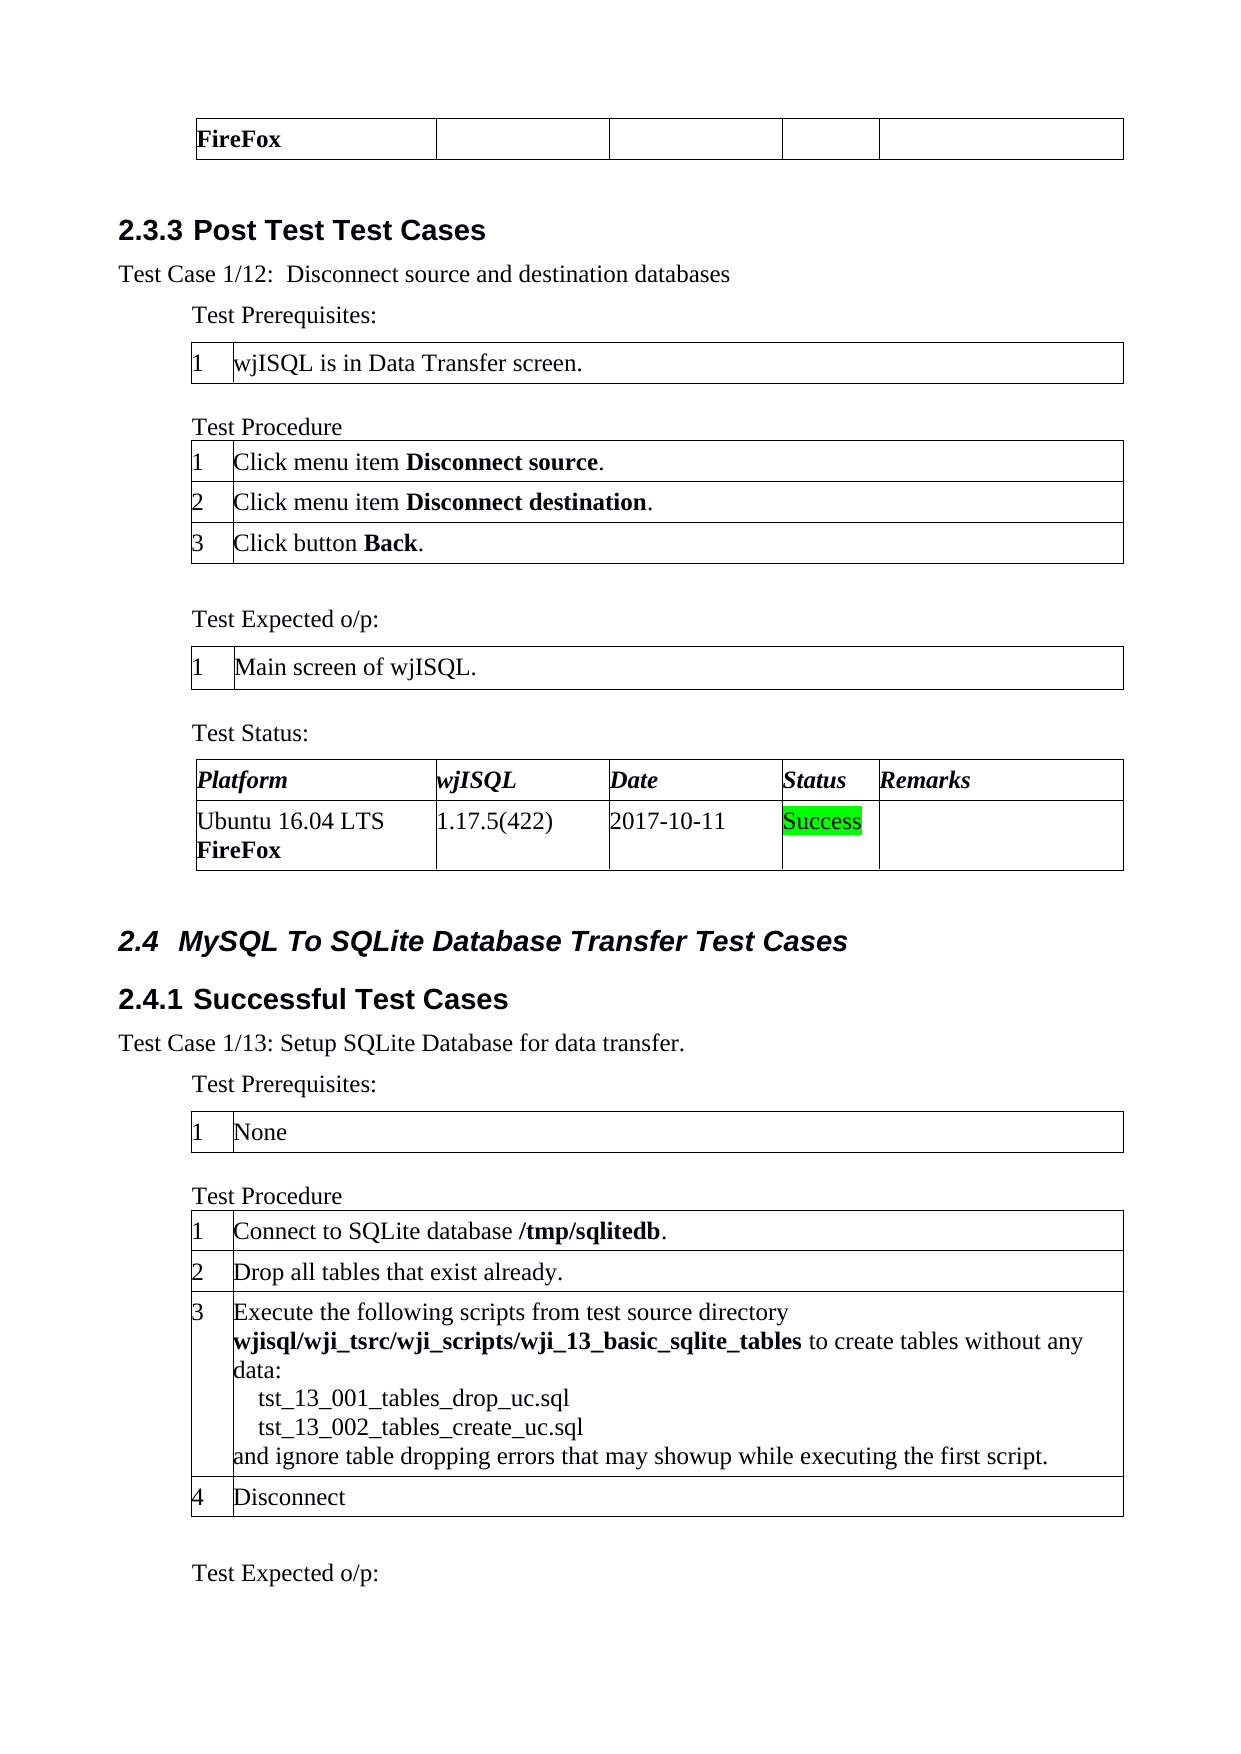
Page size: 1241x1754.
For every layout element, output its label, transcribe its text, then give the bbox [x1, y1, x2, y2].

text Test Prerequisites: [118, 1069, 1122, 1098]
table_header Status [783, 760, 879, 800]
table_cell Success [783, 801, 879, 869]
table_header 1 [192, 1112, 233, 1152]
table_cell Click menu item Disconnect destination. [234, 482, 1123, 522]
table_header 1 [192, 1211, 233, 1250]
text Test Procedure [118, 1181, 1122, 1209]
table_header 1 [192, 647, 234, 689]
table_cell 2017-10-11 [610, 801, 782, 869]
text Test Prerequisites: [118, 300, 1122, 329]
subtitle Post Test Test Cases [118, 213, 1122, 247]
table_cell 4 [192, 1477, 233, 1516]
table_header wjISQL [437, 760, 609, 800]
text Test Case 1/13: Setup SQLite Database for data transfer. [118, 1028, 1122, 1057]
table_cell Drop all tables that exist already. [234, 1251, 1123, 1291]
table_header Connect to SQLite database /tmp/sqlitedb. [234, 1211, 1123, 1250]
table_cell [880, 119, 1123, 159]
table_header 1 [192, 343, 233, 382]
text Test Case 1/12: Disconnect source and destination databases [118, 259, 1122, 288]
subtitle MySQL To SQLite Database Transfer Test Cases [118, 924, 1122, 957]
text Test Procedure [118, 412, 1122, 440]
text Test Expected o/p: [118, 604, 1122, 633]
table_header None [234, 1112, 1123, 1152]
table_cell 1.17.5(422) [437, 801, 609, 869]
table_cell [437, 119, 609, 159]
table_header 1 [192, 441, 233, 481]
table_cell Disconnect [234, 1477, 1123, 1516]
table_header wjISQL is in Data Transfer screen. [234, 343, 1123, 382]
table_header Platform [197, 760, 436, 800]
table_cell 2 [192, 1251, 233, 1291]
table_cell Ubuntu 16.04 LTS FireFox [197, 801, 436, 869]
table_header Date [610, 760, 782, 800]
table_cell [610, 119, 782, 159]
table_cell 2 [192, 482, 233, 522]
table_cell 3 [192, 1292, 233, 1476]
table_header Remarks [880, 760, 1123, 800]
text Test Status: [118, 718, 1122, 747]
subtitle Successful Test Cases [118, 982, 1122, 1016]
table_cell [880, 801, 1123, 869]
table_header Main screen of wjISQL. [235, 647, 1123, 689]
table_cell 3 [192, 523, 233, 563]
table_header Click menu item Disconnect source. [234, 441, 1123, 481]
table_cell FireFox [197, 119, 436, 159]
table_cell Click button Back. [234, 523, 1123, 563]
table_cell [783, 119, 879, 159]
table_cell Execute the following scripts from test source directory wjisql/wji_tsrc/wji_scripts/wji_13_basic_sqlite_tables to create tables without any data: tst_13_001_tables_drop_uc.sql tst_13_002_tables_create_uc.sql and ignore table dropping errors that may showup while executing the first script. [234, 1292, 1123, 1476]
text Test Expected o/p: [118, 1558, 1122, 1587]
